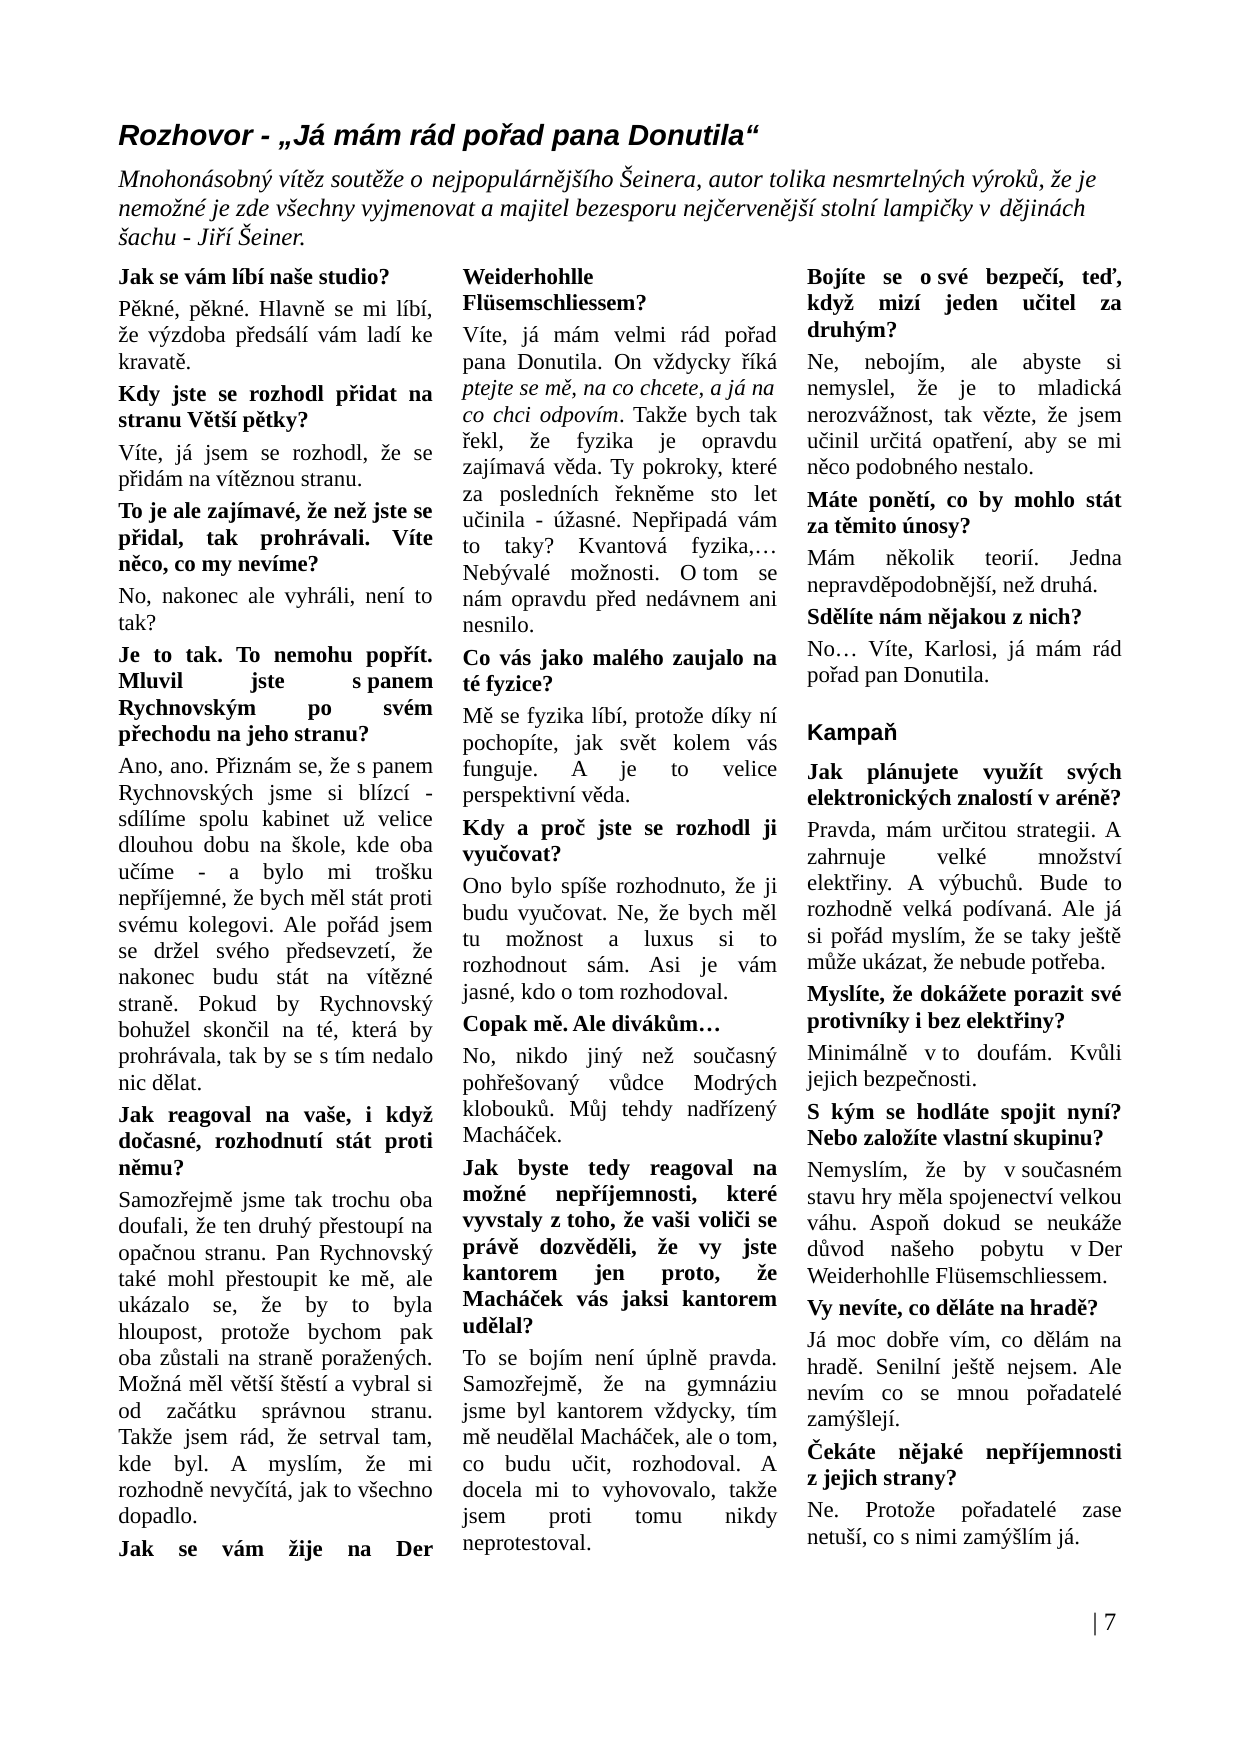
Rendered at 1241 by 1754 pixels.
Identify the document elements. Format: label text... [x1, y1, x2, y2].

text Jak byste tedy reagoval na možné nepříjemnosti, které vyvstaly z toho, že vaši voliči se právě dozvěděli, že vy jste kantorem jen proto, že Macháček vás jaksi kantorem udělal? [462, 1154, 777, 1338]
text Ne, nebojím, ale abyste si nemyslel, že je to mladická nerozvážnost, tak vězte, že jsem učinil určitá opatření, aby se mi něco podobného nestalo. [807, 348, 1122, 480]
text Pravda, mám určitou strategii. A zahrnuje velké množství elektřiny. A výbuchů. Bude to rozhodně velká podívaná. Ale já si pořád myslím, že se taky ještě může ukázat, že nebude potřeba. [807, 816, 1122, 974]
text Čekáte nějaké nepříjemnosti z jejich strany? [807, 1438, 1122, 1490]
text Kdy jste se rozhodl přidat na stranu Větší pětky? [118, 380, 433, 433]
text Kdy a proč jste se rozhodl ji vyučovat? [462, 814, 777, 866]
text Jak se vám líbí naše studio? [118, 263, 433, 289]
text Sdělíte nám nějakou z nich? [807, 603, 1122, 629]
text Já moc dobře vím, co dělám na hradě. Senilní ještě nejsem. Ale nevím co se mnou pořadatelé zamýšlejí. [807, 1326, 1122, 1432]
text Minimálně v to doufám. Kvůli jejich bezpečnosti. [807, 1039, 1122, 1092]
text Bojíte se o své bezpečí, teď, když mizí jeden učitel za druhým? [807, 263, 1122, 342]
text Mě se fyzika líbí, protože díky ní pochopíte, jak svět kolem vás funguje. A je to velice perspektivní věda. [462, 702, 777, 808]
text Ono bylo spíše rozhodnuto, že ji budu vyučovat. Ne, že bych měl tu možnost a luxus si to rozhodnout sám. Asi je vám jasné, kdo o tom rozhodoval. [462, 872, 777, 1004]
text No… Víte, Karlosi, já mám rád pořad pan Donutila. [807, 635, 1122, 688]
text Jak plánujete využít svých elektronických znalostí v aréně? [807, 758, 1122, 810]
text Nemyslím, že by v současném stavu hry měla spojenectví velkou váhu. Aspoň dokud se neukáže důvod našeho pobytu v Der Weiderhohlle Flüsemschliessem. [807, 1156, 1122, 1288]
text No, nikdo jiný než současný pohřešovaný vůdce Modrých klobouků. Můj tehdy nadřízený Macháček. [462, 1042, 777, 1148]
text Copak mě. Ale divákům… [462, 1010, 777, 1036]
text S kým se hodláte spojit nyní? Nebo založíte vlastní skupinu? [807, 1098, 1122, 1150]
subtitle Rozhovor - „Já mám rád pořad pana Donutila“ [118, 118, 1122, 152]
text Víte, já mám velmi rád pořad pana Donutila. On vždycky říká ptejte se mě, na co chcete, a já na co chci odpovím. Takže bych tak řekl, že fyzika je opravdu zajímavá věda. Ty pokroky, které za posledních řekněme sto let učinila - úžasné. Nepřipadá vám to taky? Kvantová fyzika,… Nebývalé možnosti. O tom se nám opravdu před nedávnem ani nesnilo. [462, 322, 777, 638]
text Pěkné, pěkné. Hlavně se mi líbí, že výzdoba předsálí vám ladí ke kravatě. [118, 295, 433, 374]
text Jak se vám žije na Der [118, 1534, 433, 1561]
text Je to tak. To nemohu popřít. Mluvil jste s panem Rychnovským po svém přechodu na jeho stranu? [118, 641, 433, 747]
text Ano, ano. Přiznám se, že s panem Rychnovských jsme si blízcí - sdílíme spolu kabinet už velice dlouhou dobu na škole, kde oba učíme - a bylo mi trošku nepříjemné, že bych měl stát proti svému kolegovi. Ale pořád jsem se držel svého předsevzetí, že nakonec budu stát na vítězné straně. Pokud by Rychnovský bohužel skončil na té, která by prohrávala, tak by se s tím nedalo nic dělat. [118, 752, 433, 1095]
text No, nakonec ale vyhráli, není to tak? [118, 582, 433, 635]
text Mnohonásobný vítěz soutěže o nejpopulárnějšího Šeinera, autor tolika nesmrtelných výroků, že je nemožné je zde všechny vyjmenovat a majitel bezesporu nejčervenější stolní lampičky v dějinách šachu - Jiří Šeiner. [118, 164, 1122, 250]
text Máte ponětí, co by mohlo stát za těmito únosy? [807, 486, 1122, 538]
text Mám několik teorií. Jedna nepravděpodobnější, než druhá. [807, 544, 1122, 597]
text Jak reagoval na vaše, i když dočasné, rozhodnutí stát proti němu? [118, 1101, 433, 1180]
text To je ale zajímavé, že než jste se přidal, tak prohrávali. Víte něco, co my nevíme? [118, 497, 433, 577]
subtitle Kampaň [807, 719, 1122, 745]
text Weiderhohlle Flüsemschliessem? [462, 263, 777, 316]
text Samozřejmě jsme tak trochu oba doufali, že ten druhý přestoupí na opačnou stranu. Pan Rychnovský také mohl přestoupit ke mě, ale ukázalo se, že by to byla hloupost, protože bychom pak oba zůstali na straně poražených. Možná měl větší štěstí a vybral si od začátku správnou stranu. Takže jsem rád, že setrval tam, kde byl. A myslím, že mi rozhodně nevyčítá, jak to všechno dopadlo. [118, 1186, 433, 1529]
text Víte, já jsem se rozhodl, že se přidám na vítěznou stranu. [118, 439, 433, 492]
text Ne. Protože pořadatelé zase netuší, co s nimi zamýšlím já. [807, 1496, 1122, 1549]
text Co vás jako malého zaujalo na té fyzice? [462, 644, 777, 696]
text Myslíte, že dokážete porazit své protivníky i bez elektřiny? [807, 980, 1122, 1033]
text To se bojím není úplně pravda. Samozřejmě, že na gymnáziu jsme byl kantorem vždycky, tím mě neudělal Macháček, ale o tom, co budu učit, rozhodoval. A docela mi to vyhovovalo, takže jsem proti tomu nikdy neprotestoval. [462, 1344, 777, 1555]
text Vy nevíte, co děláte na hradě? [807, 1294, 1122, 1320]
